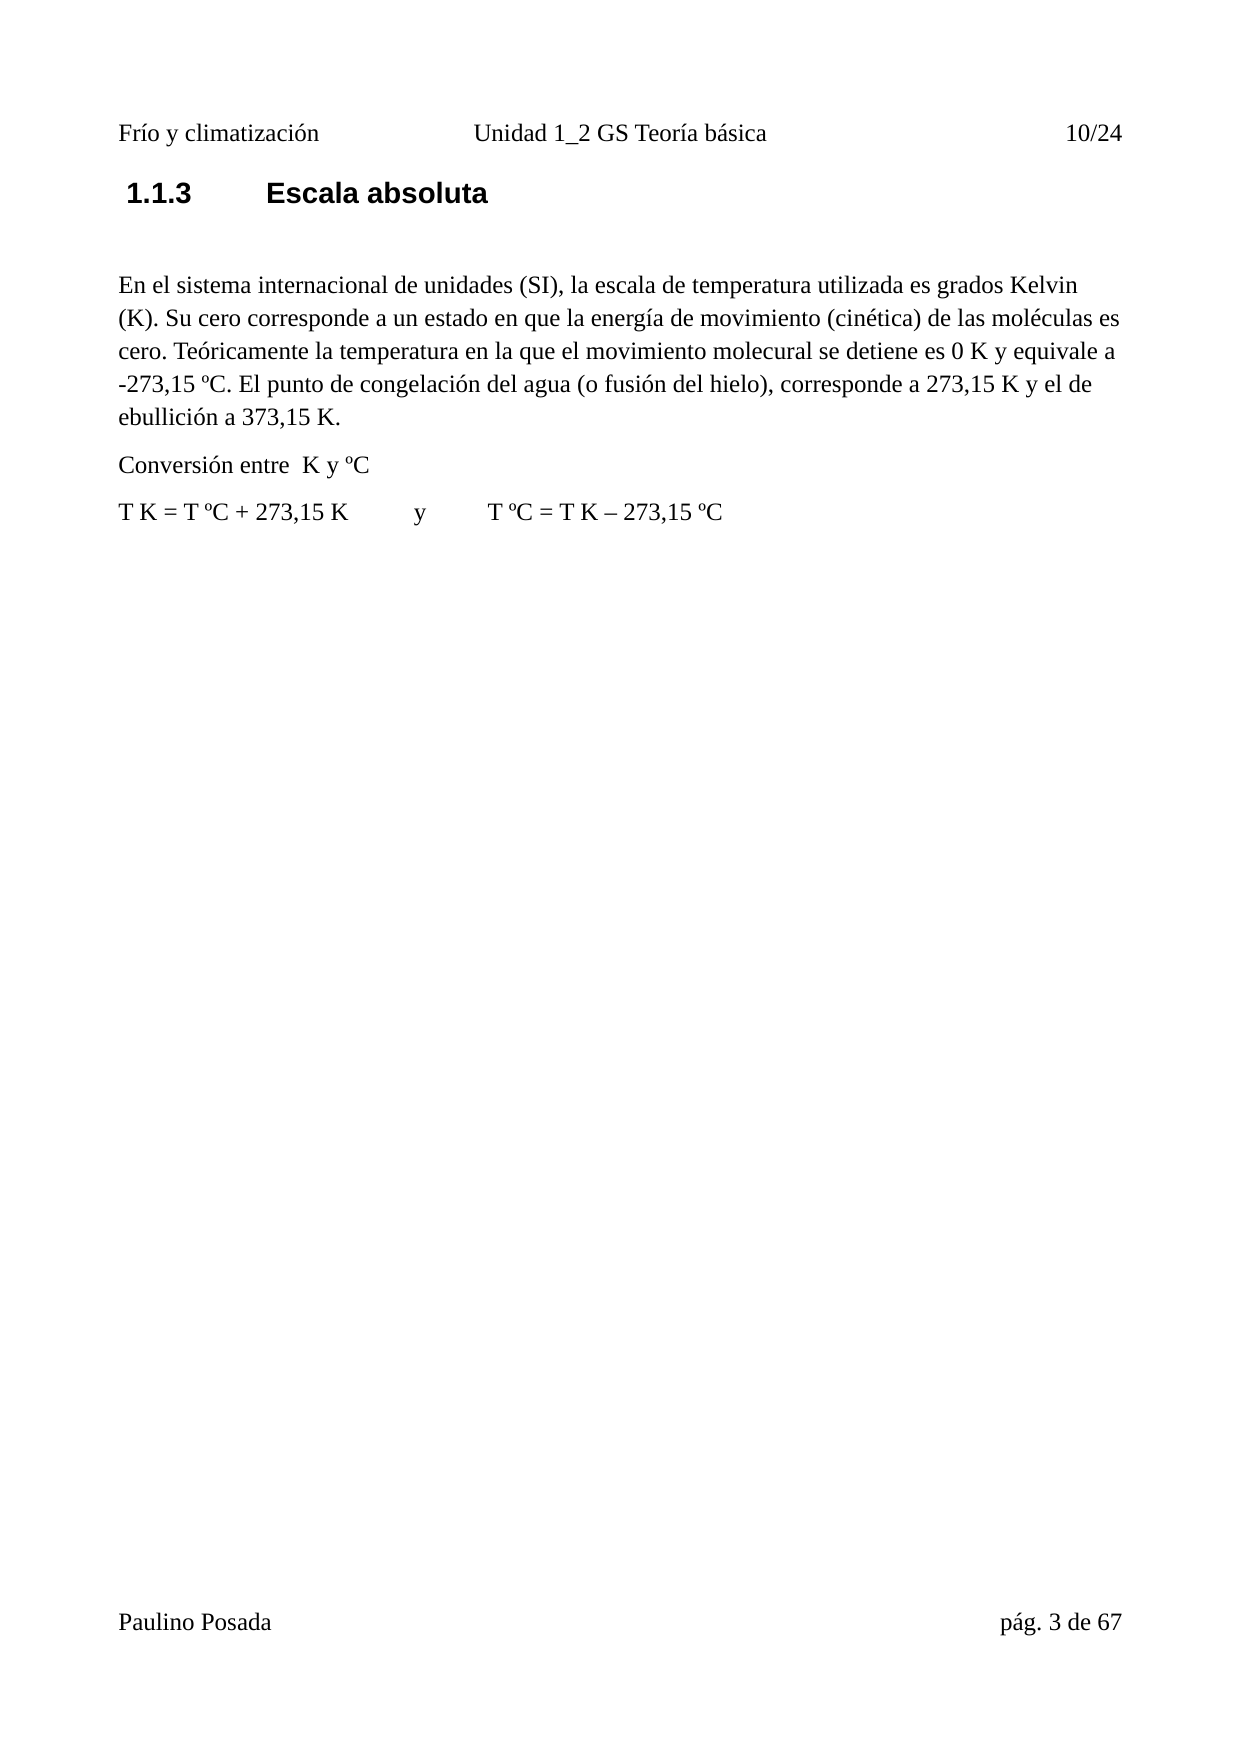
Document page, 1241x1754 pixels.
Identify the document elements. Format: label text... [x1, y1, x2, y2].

text Conversión entre K y ºC [118, 450, 1122, 479]
text T K = T ºC + 273,15 K y T ºC = T K – 273,15 ºC [118, 497, 1122, 526]
text En el sistema internacional de unidades (SI), la escala de temperatura utilizada es grados Kelvin (K). Su cero corresponde a un estado en que la energía de movimiento (cinética) de las moléculas es cero. Teóricamente la temperatura en la que el movimiento molecural se detiene es 0 K y equivale a -273,15 ºC. El punto de congelación del agua (o fusión del hielo), corresponde a 273,15 K y el de ebullición a 373,15 K. [118, 270, 1122, 431]
subtitle Escala absoluta [118, 176, 1122, 210]
